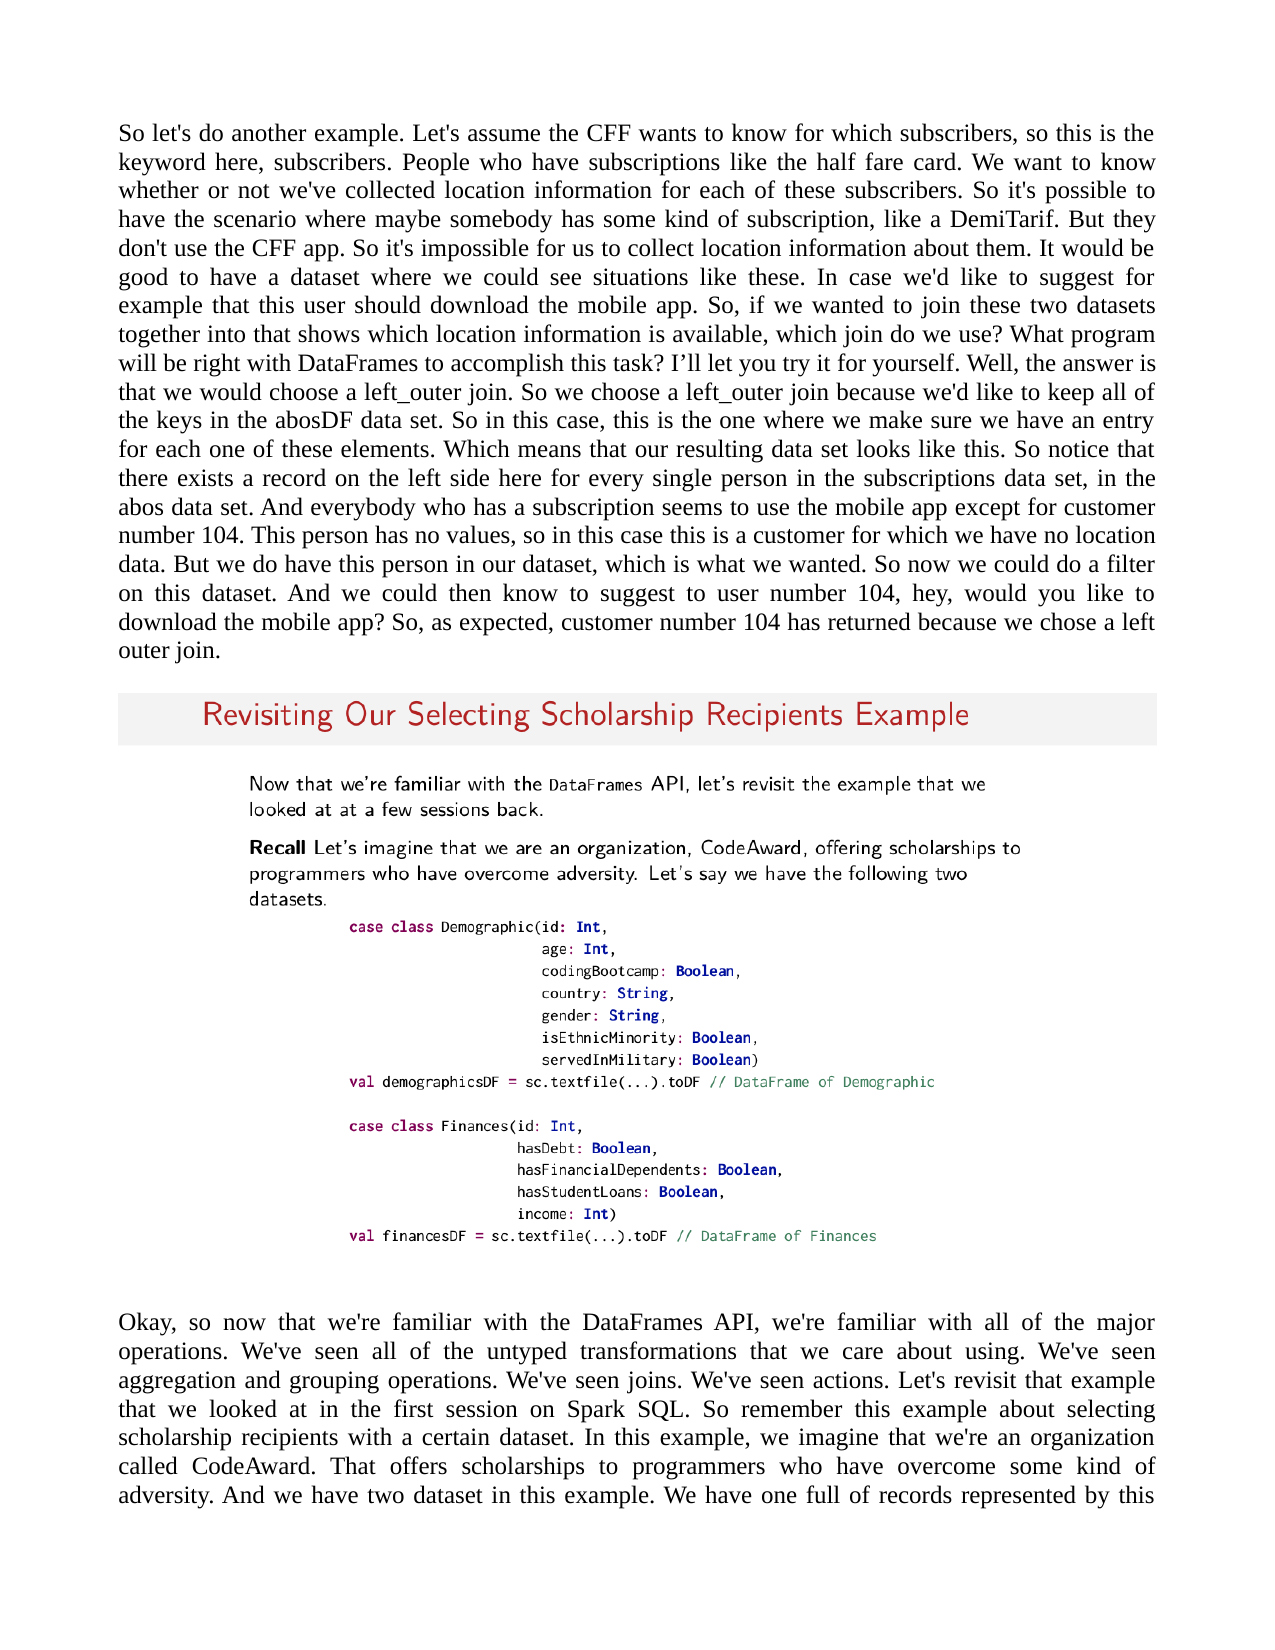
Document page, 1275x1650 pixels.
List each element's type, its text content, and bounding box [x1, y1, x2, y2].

picture [118, 693, 1157, 1250]
text So let's do another example. Let's assume the CFF wants to know for which subscribers, so this is the keyword here, subscribers. People who have subscriptions like the half fare card. We want to know whether or not we've collected location information for each of these subscribers. So it's possible to have the scenario where maybe somebody has some kind of subscription, like a DemiTarif. But they don't use the CFF app. So it's impossible for us to collect location information about them. It would be good to have a dataset where we could see situations like these. In case we'd like to suggest for example that this user should download the mobile app. So, if we wanted to join these two datasets together into that shows which location information is available, which join do we use? What program will be right with DataFrames to accomplish this task? I’ll let you try it for yourself. Well, the answer is that we would choose a left_outer join. So we choose a left_outer join because we'd like to keep all of the keys in the abosDF data set. So in this case, this is the one where we make sure we have an entry for each one of these elements. Which means that our resulting data set looks like this. So notice that there exists a record on the left side here for every single person in the subscriptions data set, in the abos data set. And everybody who has a subscription seems to use the mobile app except for customer number 104. This person has no values, so in this case this is a customer for which we have no location data. But we do have this person in our dataset, which is what we wanted. So now we could do a filter on this dataset. And we could then know to suggest to user number 104, hey, would you like to download the mobile app? So, as expected, customer number 104 has returned because we chose a left outer join. [118, 118, 1157, 664]
text Okay, so now that we're familiar with the DataFrames API, we're familiar with all of the major operations. We've seen all of the untyped transformations that we care about using. We've seen aggregation and grouping operations. We've seen joins. We've seen actions. Let's revisit that example that we looked at in the first session on Spark SQL. So remember this example about selecting scholarship recipients with a certain dataset. In this example, we imagine that we're an organization called CodeAward. That offers scholarships to programmers who have overcome some kind of adversity. And we have two dataset in this example. We have one full of records represented by this [118, 1307, 1157, 1509]
